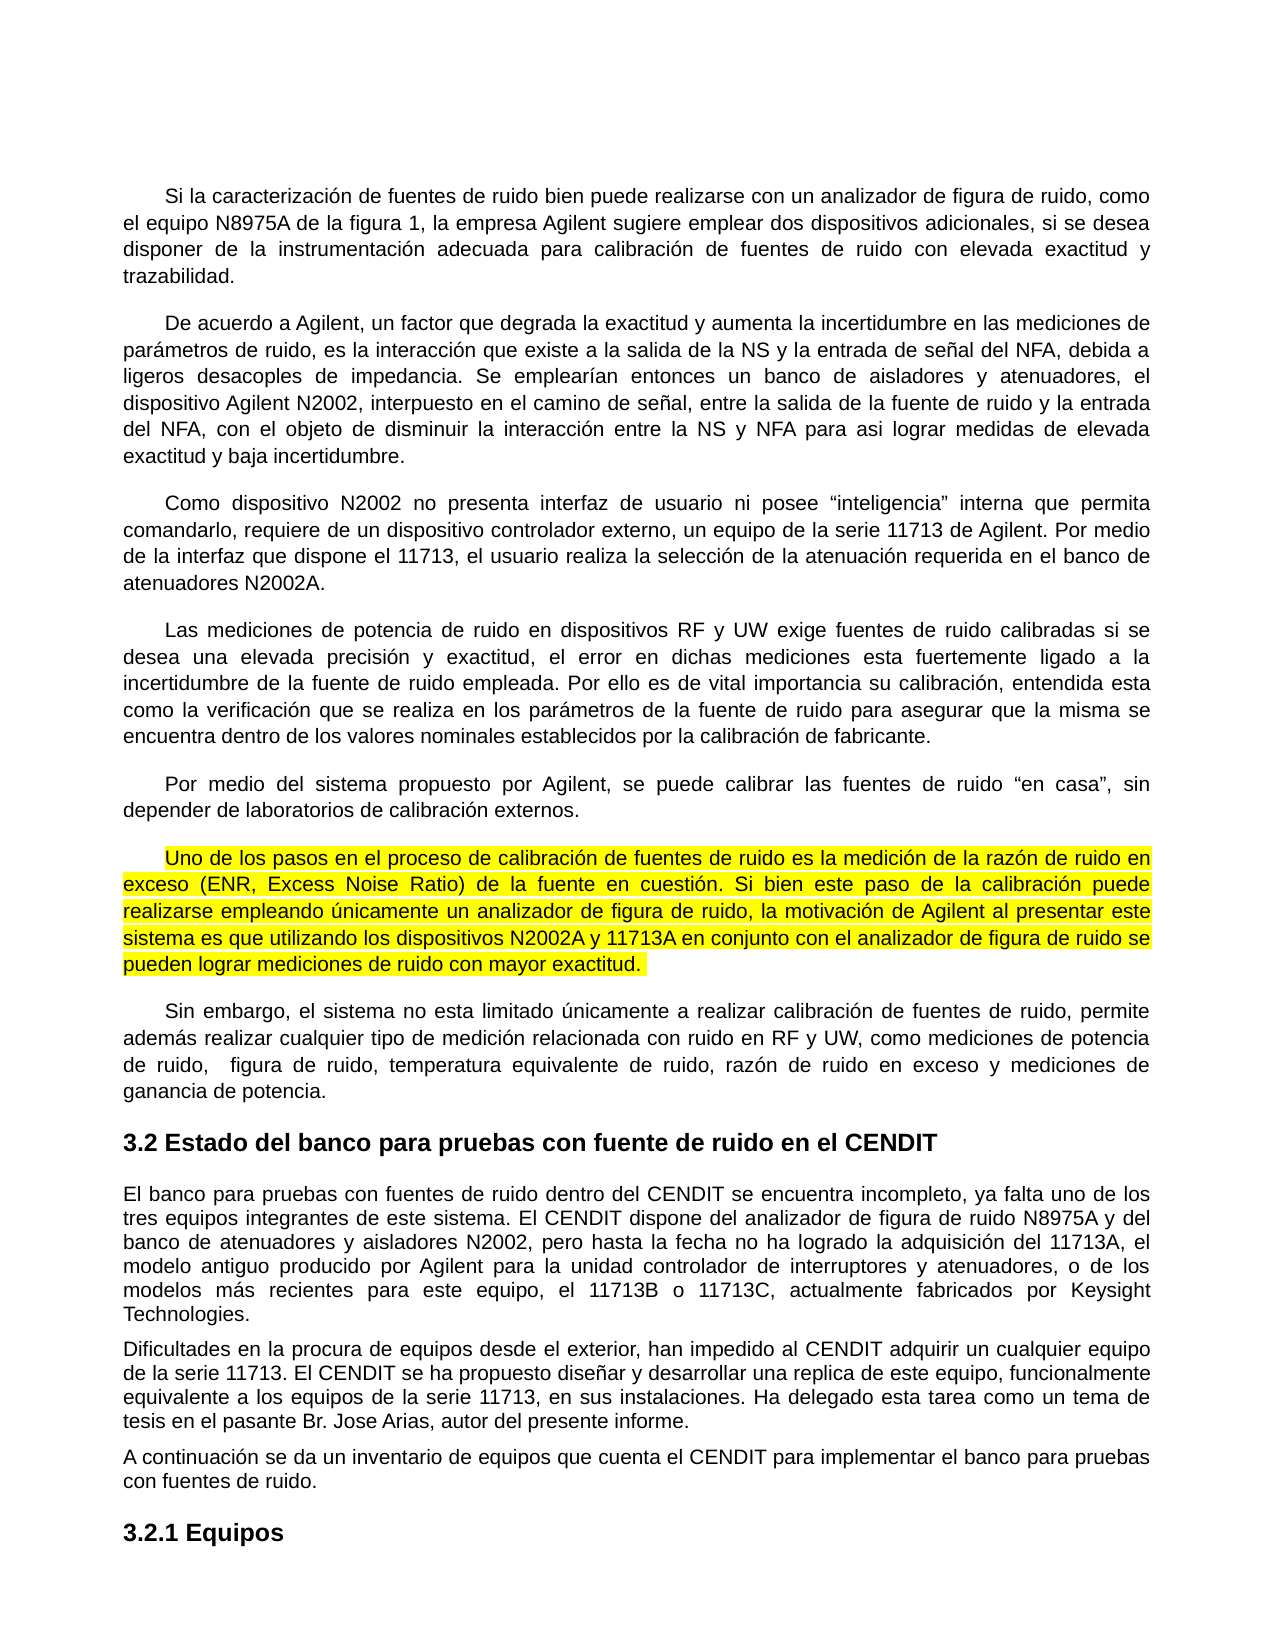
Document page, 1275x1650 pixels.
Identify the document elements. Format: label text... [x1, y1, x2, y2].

subtitle 3.2 Estado del banco para pruebas con fuente de ruido en el CENDIT [123, 1128, 1152, 1157]
text El banco para pruebas con fuentes de ruido dentro del CENDIT se encuentra incompleto, ya falta uno de los tres equipos integrantes de este sistema. El CENDIT dispone del analizador de figura de ruido N8975A y del banco de atenuadores y aisladores N2002, pero hasta la fecha no ha logrado la adquisición del 11713A, el modelo antiguo producido por Agilent para la unidad controlador de interruptores y atenuadores, o de los modelos más recientes para este equipo, el 11713B o 11713C, actualmente fabricados por Keysight Technologies. [123, 1182, 1152, 1326]
text Uno de los pasos en el proceso de calibración de fuentes de ruido es la medición de la razón de ruido en exceso (ENR, Excess Noise Ratio) de la fuente en cuestión. Si bien este paso de la calibración puede realizarse empleando únicamente un analizador de figura de ruido, la motivación de Agilent al presentar este sistema es que utilizando los dispositivos N2002A y 11713A en conjunto con el analizador de figura de ruido se pueden lograr mediciones de ruido con mayor exactitud. [123, 843, 1152, 976]
text De acuerdo a Agilent, un factor que degrada la exactitud y aumenta la incertidumbre en las mediciones de parámetros de ruido, es la interacción que existe a la salida de la NS y la entrada de señal del NFA, debida a ligeros desacoples de impedancia. Se emplearían entonces un banco de aisladores y atenuadores, el dispositivo Agilent N2002, interpuesto en el camino de señal, entre la salida de la fuente de ruido y la entrada del NFA, con el objeto de disminuir la interacción entre la NS y NFA para asi lograr medidas de elevada exactitud y baja incertidumbre. [123, 308, 1152, 468]
text Por medio del sistema propuesto por Agilent, se puede calibrar las fuentes de ruido “en casa”, sin depender de laboratorios de calibración externos. [123, 769, 1152, 822]
subtitle 3.2.1 Equipos [123, 1518, 1152, 1547]
text A continuación se da un inventario de equipos que cuenta el CENDIT para implementar el banco para pruebas con fuentes de ruido. [123, 1445, 1152, 1493]
text Las mediciones de potencia de ruido en dispositivos RF y UW exige fuentes de ruido calibradas si se desea una elevada precisión y exactitud, el error en dichas mediciones esta fuertemente ligado a la incertidumbre de la fuente de ruido empleada. Por ello es de vital importancia su calibración, entendida esta como la verificación que se realiza en los parámetros de la fuente de ruido para asegurar que la misma se encuentra dentro de los valores nominales establecidos por la calibración de fabricante. [123, 616, 1152, 748]
text Dificultades en la procura de equipos desde el exterior, han impedido al CENDIT adquirir un cualquier equipo de la serie 11713. El CENDIT se ha propuesto diseñar y desarrollar una replica de este equipo, funcionalmente equivalente a los equipos de la serie 11713, en sus instalaciones. Ha delegado esta tarea como un tema de tesis en el pasante Br. Jose Arias, autor del presente informe. [123, 1337, 1152, 1433]
text Como dispositivo N2002 no presenta interfaz de usuario ni posee “inteligencia” interna que permita comandarlo, requiere de un dispositivo controlador externo, un equipo de la serie 11713 de Agilent. Por medio de la interfaz que dispone el 11713, el usuario realiza la selección de la atenuación requerida en el banco de atenuadores N2002A. [123, 488, 1152, 595]
text Sin embargo, el sistema no esta limitado únicamente a realizar calibración de fuentes de ruido, permite además realizar cualquier tipo de medición relacionada con ruido en RF y UW, como mediciones de potencia de ruido, figura de ruido, temperatura equivalente de ruido, razón de ruido en exceso y mediciones de ganancia de potencia. [123, 997, 1152, 1103]
text Si la caracterización de fuentes de ruido bien puede realizarse con un analizador de figura de ruido, como el equipo N8975A de la figura 1, la empresa Agilent sugiere emplear dos dispositivos adicionales, si se desea disponer de la instrumentación adecuada para calibración de fuentes de ruido con elevada exactitud y trazabilidad. [123, 181, 1152, 287]
